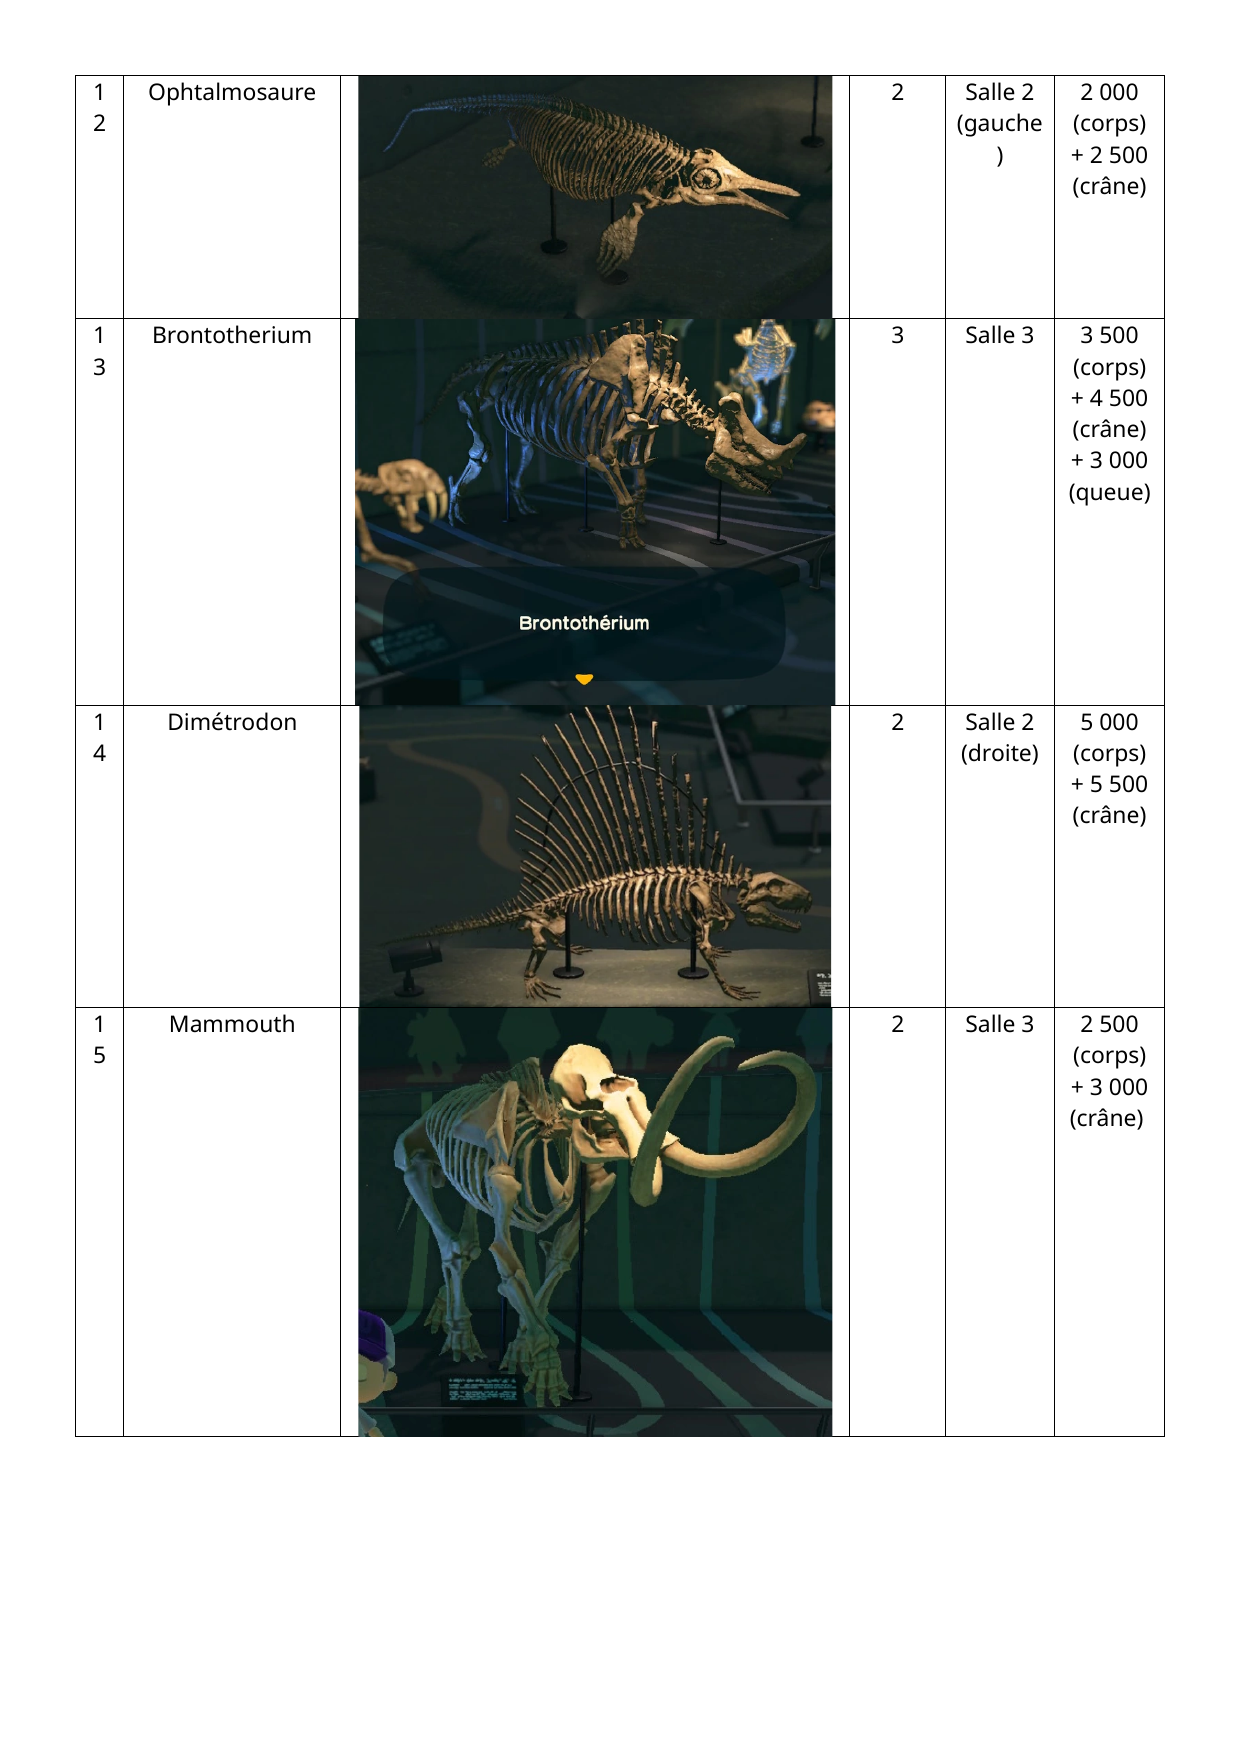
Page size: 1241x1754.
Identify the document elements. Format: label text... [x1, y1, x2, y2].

table_cell 3 [850, 319, 945, 704]
table_cell 13 [76, 319, 123, 704]
table_cell Dimétrodon [124, 706, 340, 1007]
table_cell 2 [850, 1008, 945, 1436]
table_cell Mammouth [124, 1008, 340, 1436]
table_cell 3 500 (corps) + 4 500 (crâne) + 3 000 (queue) [1055, 319, 1164, 704]
table_cell [341, 706, 359, 1007]
table_cell [341, 76, 358, 318]
table_cell 2 500 (corps) + 3 000 (crâne) [1055, 1008, 1164, 1436]
table_cell 2 [850, 706, 945, 1007]
table_cell 14 [76, 706, 123, 1007]
table_cell [832, 706, 849, 1007]
table_cell Salle 2 (droite) [946, 706, 1054, 1007]
table_cell Brontotherium [124, 319, 340, 704]
table_cell Ophtalmosaure [124, 76, 340, 318]
table_cell 5 000 (corps) + 5 500 (crâne) [1055, 706, 1164, 1007]
table_cell 2 [850, 76, 945, 318]
table_cell [833, 76, 849, 318]
table_cell Salle 3 [946, 319, 1054, 704]
table_cell [833, 1008, 849, 1436]
table_cell [836, 319, 849, 704]
table_cell 12 [76, 76, 123, 318]
table_cell [341, 1008, 358, 1436]
table_cell 15 [76, 1008, 123, 1436]
table_cell [341, 319, 355, 704]
table_cell Salle 3 [946, 1008, 1054, 1436]
table_cell Salle 2 (gauche) [946, 76, 1054, 318]
table_cell 2 000 (corps) + 2 500 (crâne) [1055, 76, 1164, 318]
